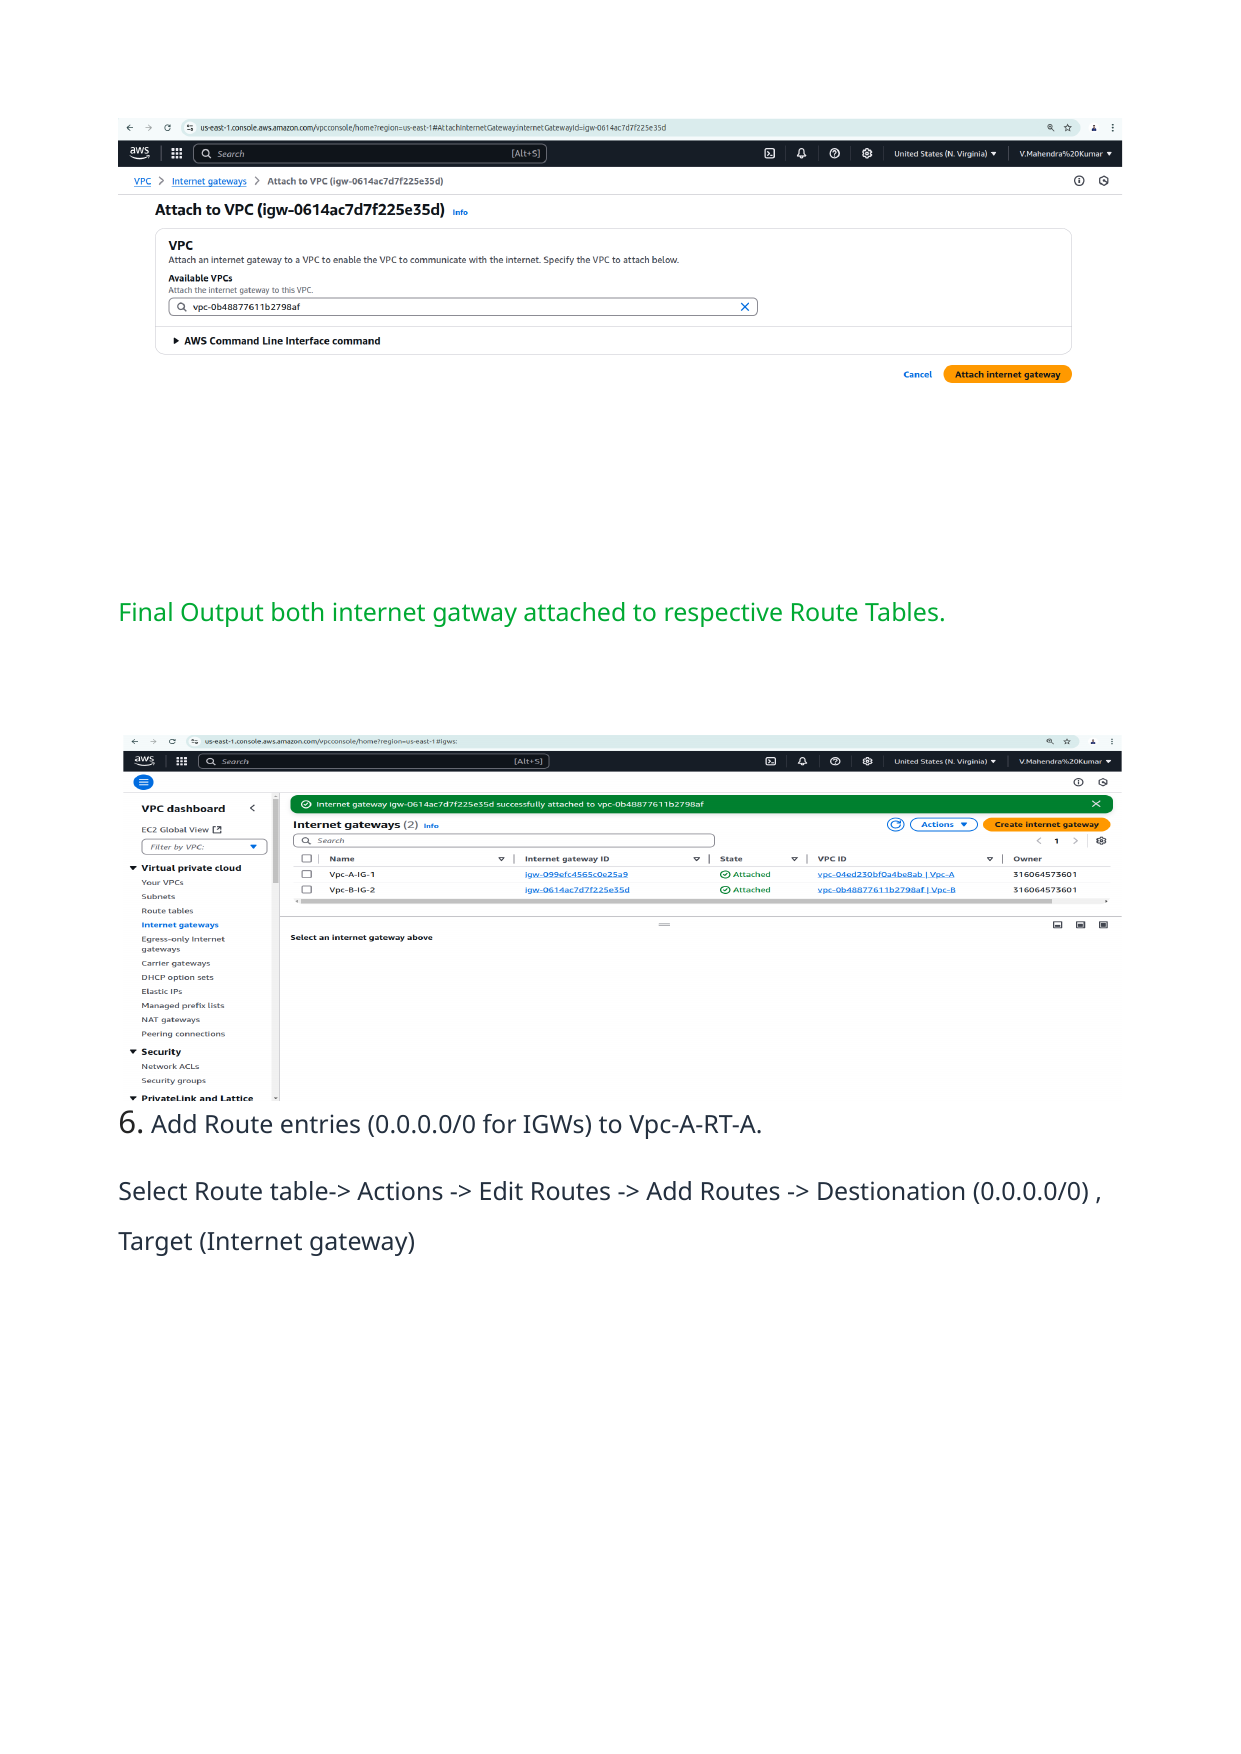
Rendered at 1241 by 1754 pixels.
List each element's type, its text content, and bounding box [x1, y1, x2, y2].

picture [118, 118, 1123, 595]
text 6. Add Route entries (0.0.0.0/0 for IGWs) to Vpc-A-RT-A. [118, 708, 1122, 1143]
text Select Route table-> Actions -> Edit Routes -> Add Routes -> Destionation (0.0.0.0/0) , Target (Internet gateway) [118, 1158, 1122, 1258]
text Final Output both internet gatway attached to respective Route Tables. [118, 595, 1122, 628]
picture [123, 735, 1122, 1101]
